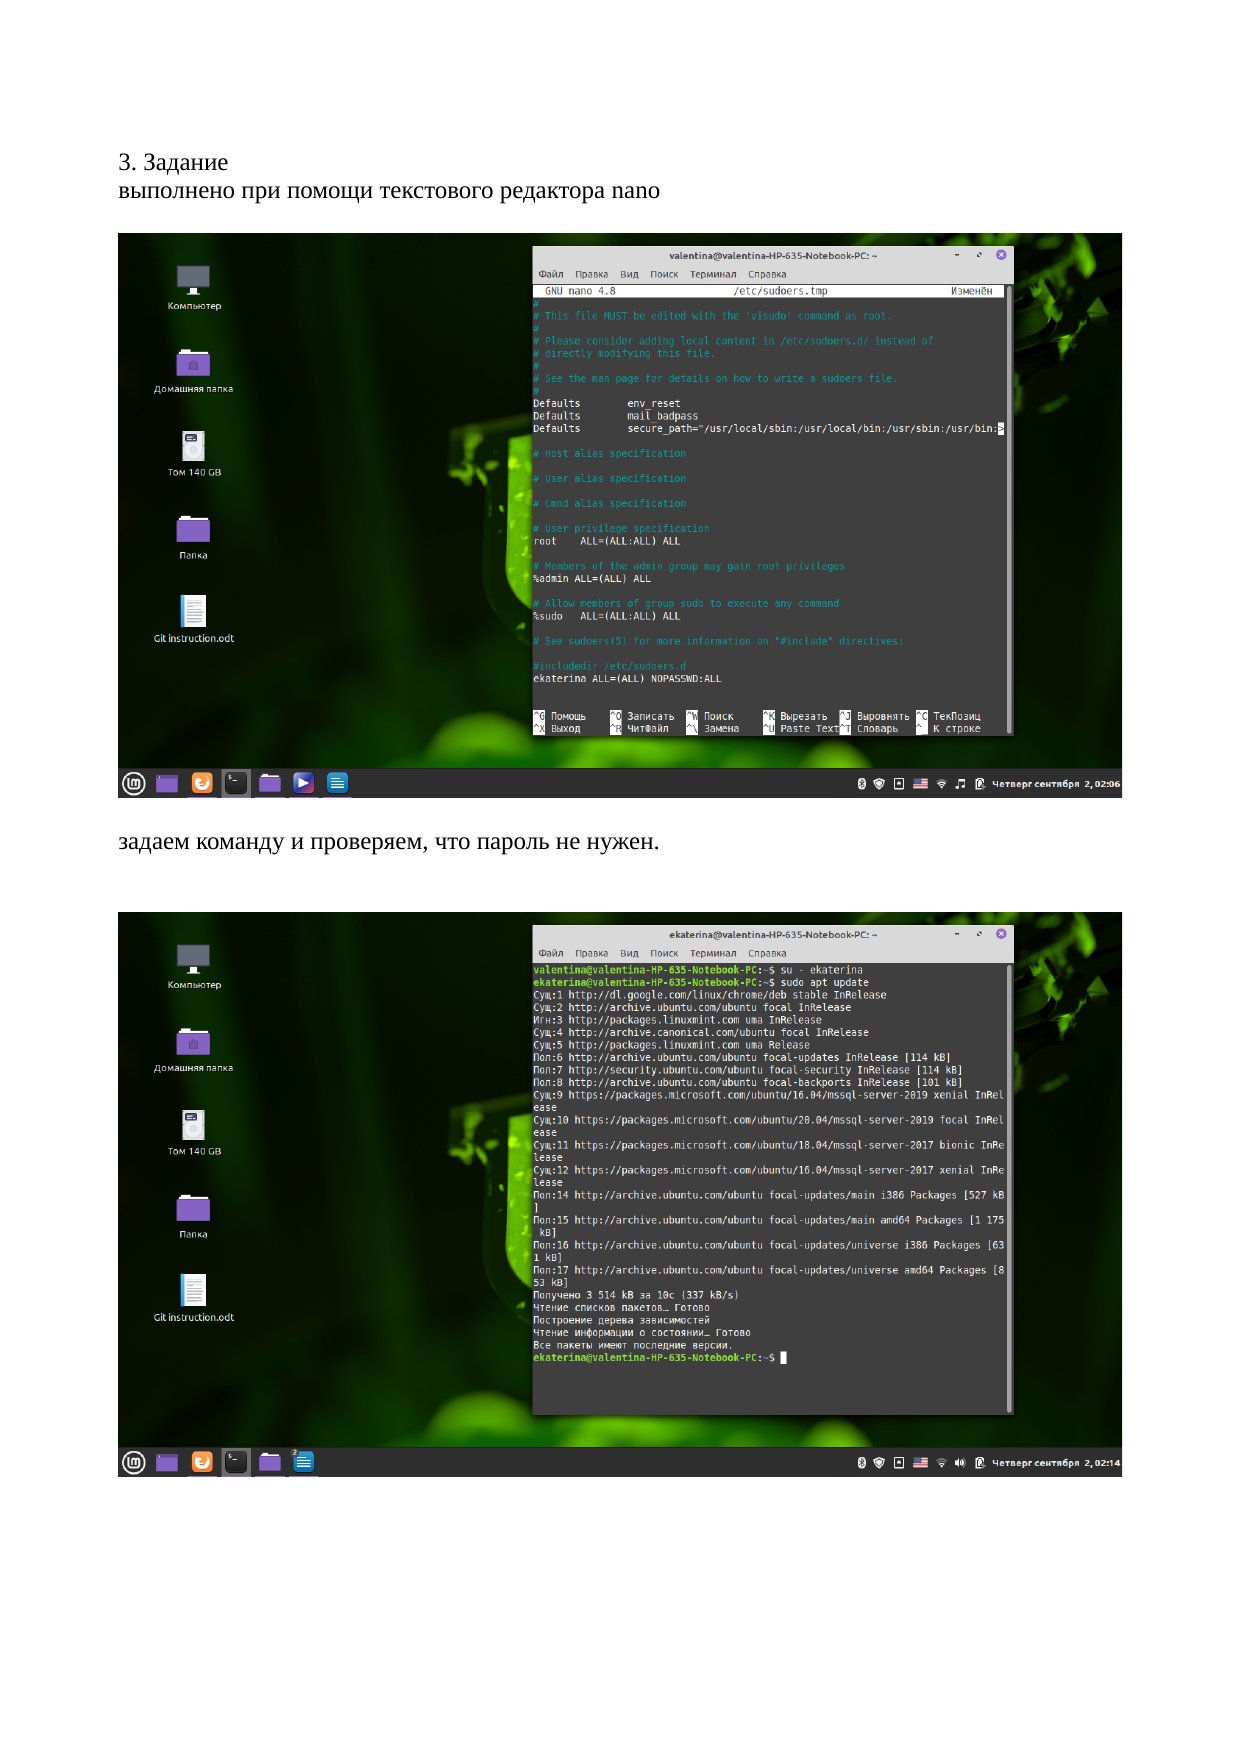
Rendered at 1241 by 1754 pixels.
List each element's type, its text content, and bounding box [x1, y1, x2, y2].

text 3. Задание [118, 147, 1122, 176]
text задаем команду и проверяем, что пароль не нужен. [118, 826, 1122, 855]
picture [118, 912, 1123, 1477]
picture [118, 233, 1123, 798]
text выполнено при помощи текстового редактора nano [118, 176, 1122, 204]
